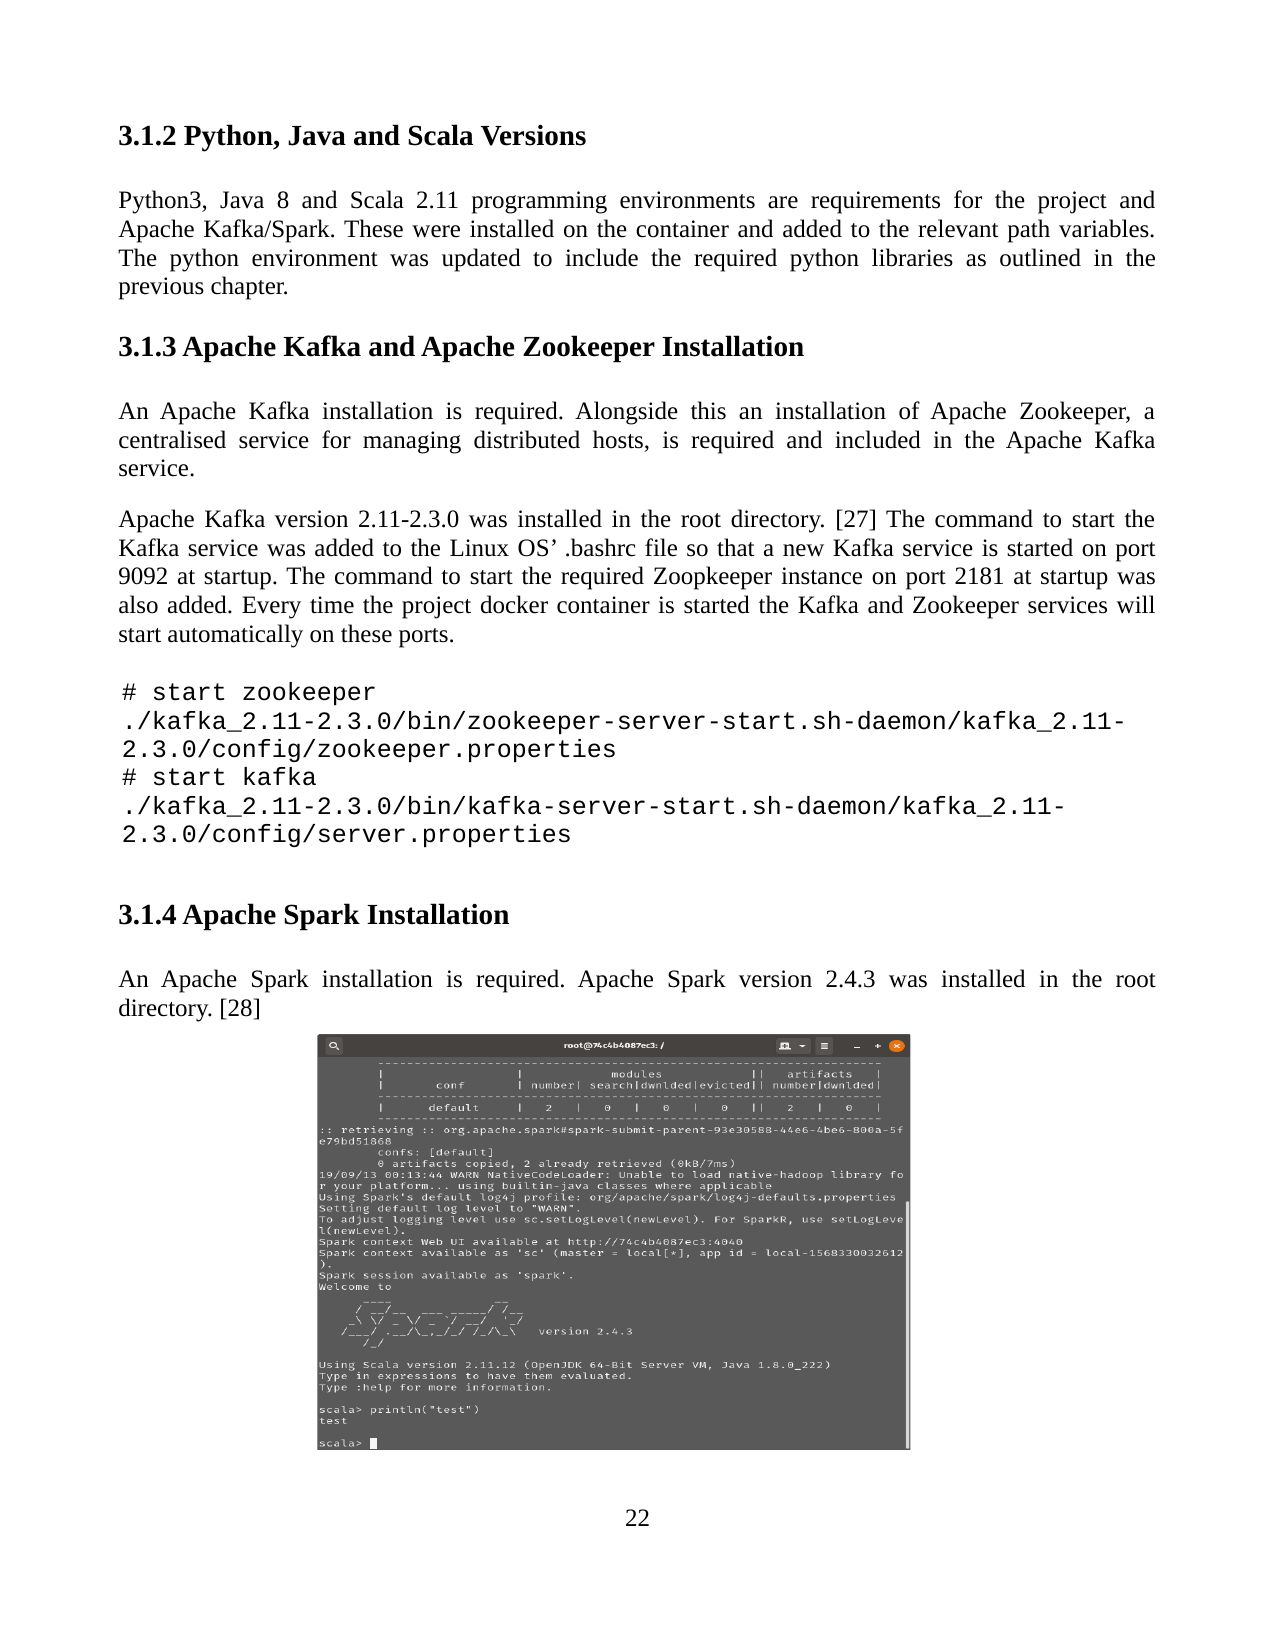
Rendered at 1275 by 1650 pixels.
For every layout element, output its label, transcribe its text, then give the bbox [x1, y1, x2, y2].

text Python3, Java 8 and Scala 2.11 programming environments are requirements for the project and Apache Kafka/Spark. These were installed on the container and added to the relevant path variables. The python environment was updated to include the required python libraries as outlined in the previous chapter. [118, 185, 1157, 300]
text 3.1.4 Apache Spark Installation [118, 897, 1157, 930]
text Apache Kafka version 2.11-2.3.0 was installed in the root directory. [27] The command to start the Kafka service was added to the Linux OS’ .bashrc file so that a new Kafka service is started on port 9092 at startup. The command to start the required Zoopkeeper instance on port 2181 at startup was also added. Every time the project docker container is started the Kafka and Zookeeper services will start automatically on these ports. [118, 504, 1157, 648]
picture [317, 1034, 911, 1450]
text 3.1.2 Python, Java and Scala Versions [118, 118, 1157, 152]
text An Apache Kafka installation is required. Alongside this an installation of Apache Zookeeper, a centralised service for managing distributed hosts, is required and included in the Apache Kafka service. [118, 396, 1157, 482]
text 3.1.3 Apache Kafka and Apache Zookeeper Installation [118, 329, 1157, 362]
text An Apache Spark installation is required. Apache Spark version 2.4.3 was installed in the root directory. [28] [118, 964, 1157, 1021]
